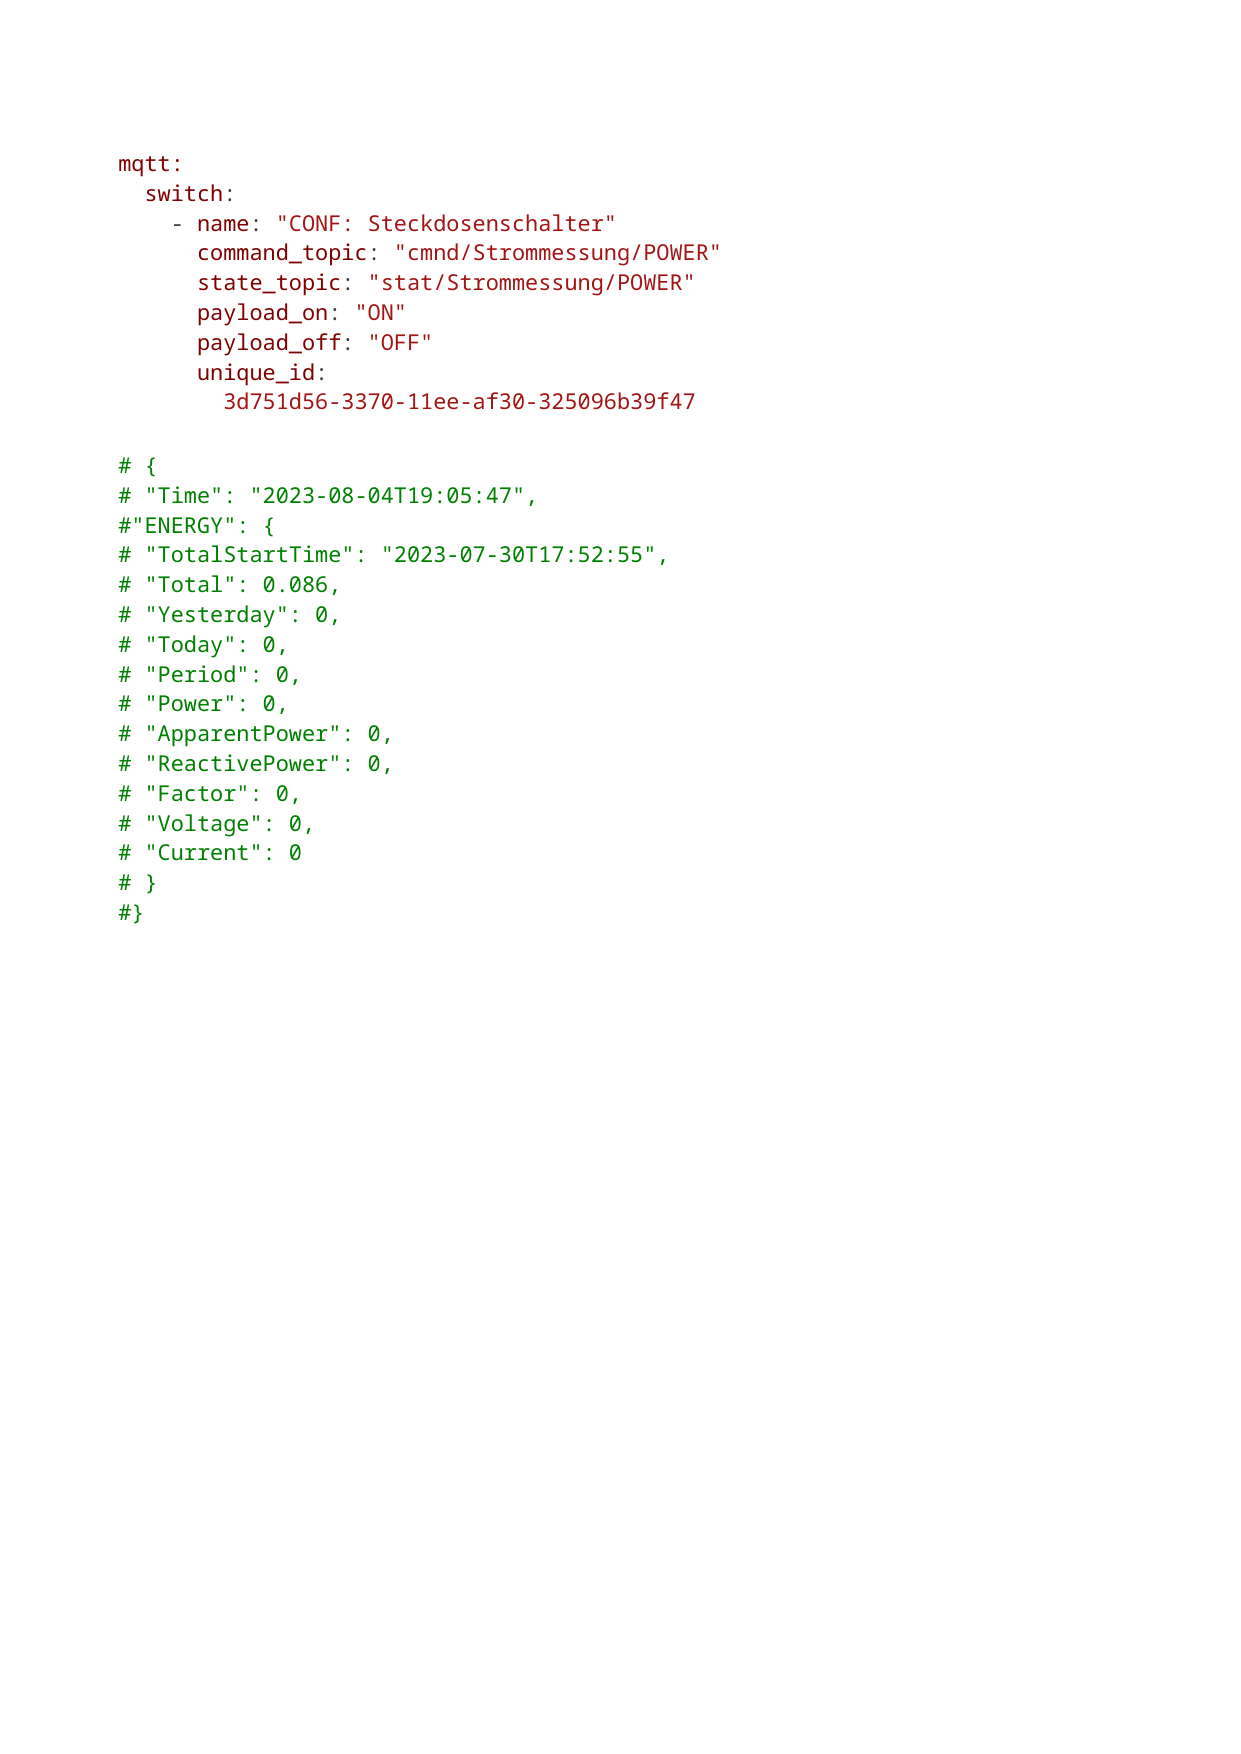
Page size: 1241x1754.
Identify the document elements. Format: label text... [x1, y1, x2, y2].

text switch: [118, 178, 1122, 207]
text mqtt: [118, 148, 1122, 178]
text # "Power": 0, [118, 688, 1122, 718]
text #} [118, 897, 1122, 927]
text # "Voltage": 0, [118, 808, 1122, 837]
text # "ApparentPower": 0, [118, 718, 1122, 748]
text # "Yesterday": 0, [118, 599, 1122, 629]
text # } [118, 867, 1122, 897]
text # { [118, 450, 1122, 480]
text # "Current": 0 [118, 837, 1122, 867]
text payload_off: "OFF" [118, 327, 1122, 356]
text #"ENERGY": { [118, 510, 1122, 539]
text - name: "CONF: Steckdosenschalter" [118, 207, 1122, 237]
text command_topic: "cmnd/Strommessung/POWER" [118, 237, 1122, 267]
text # "Total": 0.086, [118, 569, 1122, 599]
text 3d751d56-3370-11ee-af30-325096b39f47 [118, 386, 1122, 416]
text # "Factor": 0, [118, 778, 1122, 808]
text # "TotalStartTime": "2023-07-30T17:52:55", [118, 539, 1122, 569]
text unique_id: [118, 356, 1122, 386]
text # "Today": 0, [118, 629, 1122, 659]
text # "Time": "2023-08-04T19:05:47", [118, 480, 1122, 510]
text payload_on: "ON" [118, 297, 1122, 327]
text # "ReactivePower": 0, [118, 748, 1122, 778]
text # "Period": 0, [118, 659, 1122, 688]
text state_topic: "stat/Strommessung/POWER" [118, 267, 1122, 297]
